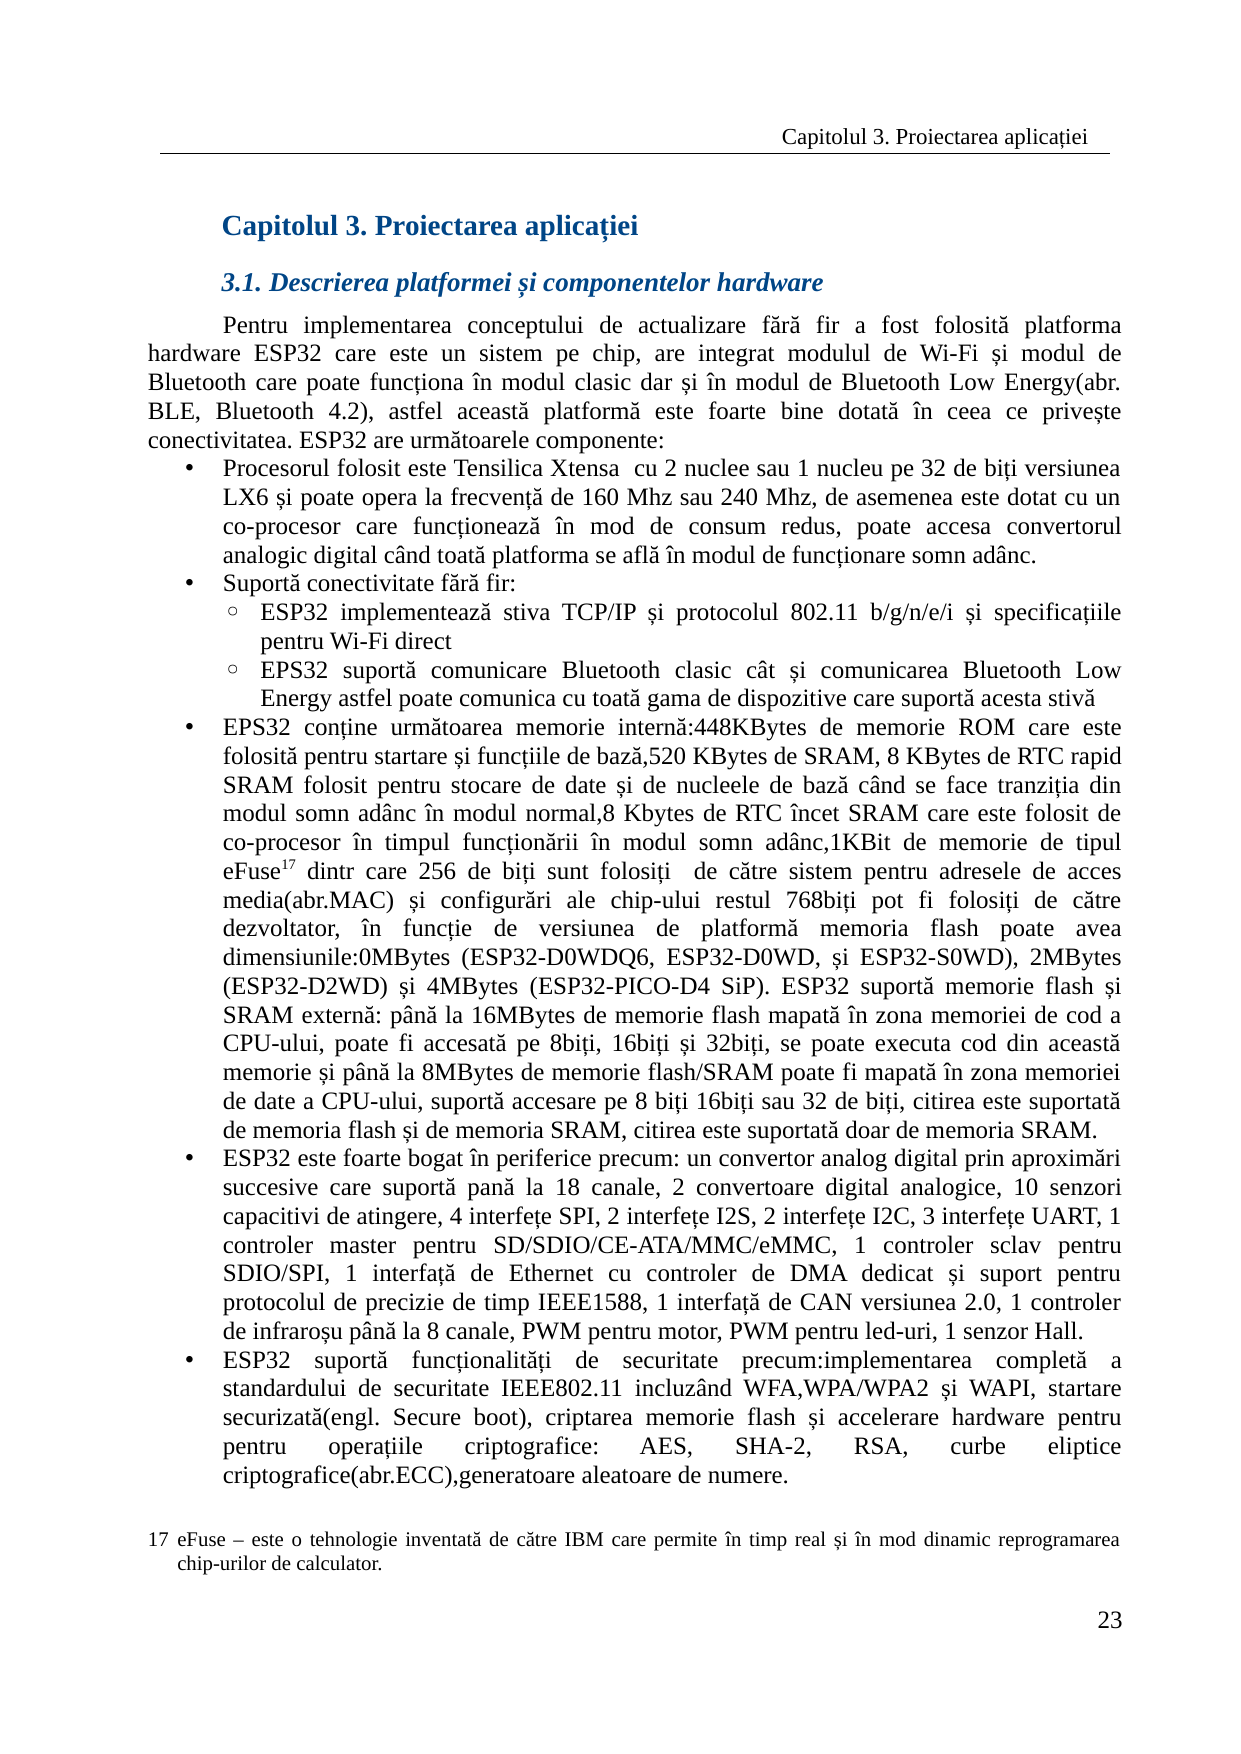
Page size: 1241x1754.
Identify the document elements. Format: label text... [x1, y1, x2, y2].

list eFuse – este o tehnologie inventată de către IBM care permite în timp real și în mod dinamic reprogramarea chip-urilor de calculator. [148, 1527, 1122, 1575]
list EPS32 conține următoarea memorie internă:448KBytes de memorie ROM care este folosită pentru startare și funcțiile de bază,520 KBytes de SRAM, 8 KBytes de RTC rapid SRAM folosit pentru stocare de date și de nucleele de bază când se face tranziția din modul somn adânc în modul normal,8 Kbytes de RTC încet SRAM care este folosit de co-procesor în timpul funcționării în modul somn adânc,1KBit de memorie de tipul eFuse dintr care 256 de biți sunt folosiți de către sistem pentru adresele de acces media(abr.MAC) și configurări ale chip-ului restul 768biți pot fi folosiți de către dezvoltator, în funcție de versiunea de platformă memoria flash poate avea dimensiunile:0MBytes (ESP32-D0WDQ6, ESP32-D0WD, și ESP32-S0WD), 2MBytes (ESP32-D2WD) și 4MBytes (ESP32-PICO-D4 SiP). ESP32 suportă memorie flash și SRAM externă: până la 16MBytes de memorie flash mapată în zona memoriei de cod a CPU-ului, poate fi accesată pe 8biți, 16biți și 32biți, se poate executa cod din această memorie și până la 8MBytes de memorie flash/SRAM poate fi mapată în zona memoriei de date a CPU-ului, suportă accesare pe 8 biți 16biți sau 32 de biți, citirea este suportată de memoria flash și de memoria SRAM, citirea este suportată doar de memoria SRAM. [185, 712, 1122, 1143]
subtitle Descrierea platformei și componentelor hardware [221, 266, 1122, 297]
list ESP32 este foarte bogat în periferice precum: un convertor analog digital prin aproximări succesive care suportă pană la 18 canale, 2 convertoare digital analogice, 10 senzori capacitivi de atingere, 4 interfețe SPI, 2 interfețe I2S, 2 interfețe I2C, 3 interfețe UART, 1 controler master pentru SD/SDIO/CE-ATA/MMC/eMMC, 1 controler sclav pentru SDIO/SPI, 1 interfață de Ethernet cu controler de DMA dedicat și suport pentru protocolul de precizie de timp IEEE1588, 1 interfață de CAN versiunea 2.0, 1 controler de infraroșu până la 8 canale, PWM pentru motor, PWM pentru led-uri, 1 senzor Hall. [185, 1143, 1122, 1345]
list EPS32 suportă comunicare Bluetooth clasic cât și comunicarea Bluetooth Low Energy astfel poate comunica cu toată gama de dispozitive care suportă acesta stivă [223, 655, 1122, 712]
subtitle Proiectarea aplicației [221, 208, 1122, 241]
list Suportă conectivitate fără fir: [185, 568, 1122, 597]
list ESP32 suportă funcționalități de securitate precum:implementarea completă a standardului de securitate IEEE802.11 incluzând WFA,WPA/WPA2 și WAPI, startare securizată(engl. Secure boot), criptarea memorie flash și accelerare hardware pentru pentru operațiile criptografice: AES, SHA-2, RSA, curbe eliptice criptografice(abr.ECC),generatoare aleatoare de numere. [185, 1345, 1122, 1488]
text Pentru implementarea conceptului de actualizare fără fir a fost folosită platforma hardware ESP32 care este un sistem pe chip, are integrat modulul de Wi-Fi și modul de Bluetooth care poate funcționa în modul clasic dar și în modul de Bluetooth Low Energy(abr. BLE, Bluetooth 4.2), astfel această platformă este foarte bine dotată în ceea ce privește conectivitatea. ESP32 are următoarele componente: [148, 310, 1122, 453]
list Procesorul folosit este Tensilica Xtensa cu 2 nuclee sau 1 nucleu pe 32 de biți versiunea LX6 și poate opera la frecvență de 160 Mhz sau 240 Mhz, de asemenea este dotat cu un co-procesor care funcționează în mod de consum redus, poate accesa convertorul analogic digital când toată platforma se află în modul de funcționare somn adânc. [185, 453, 1122, 568]
list ESP32 implementează stiva TCP/IP și protocolul 802.11 b/g/n/e/i și specificațiile pentru Wi-Fi direct [223, 597, 1122, 655]
